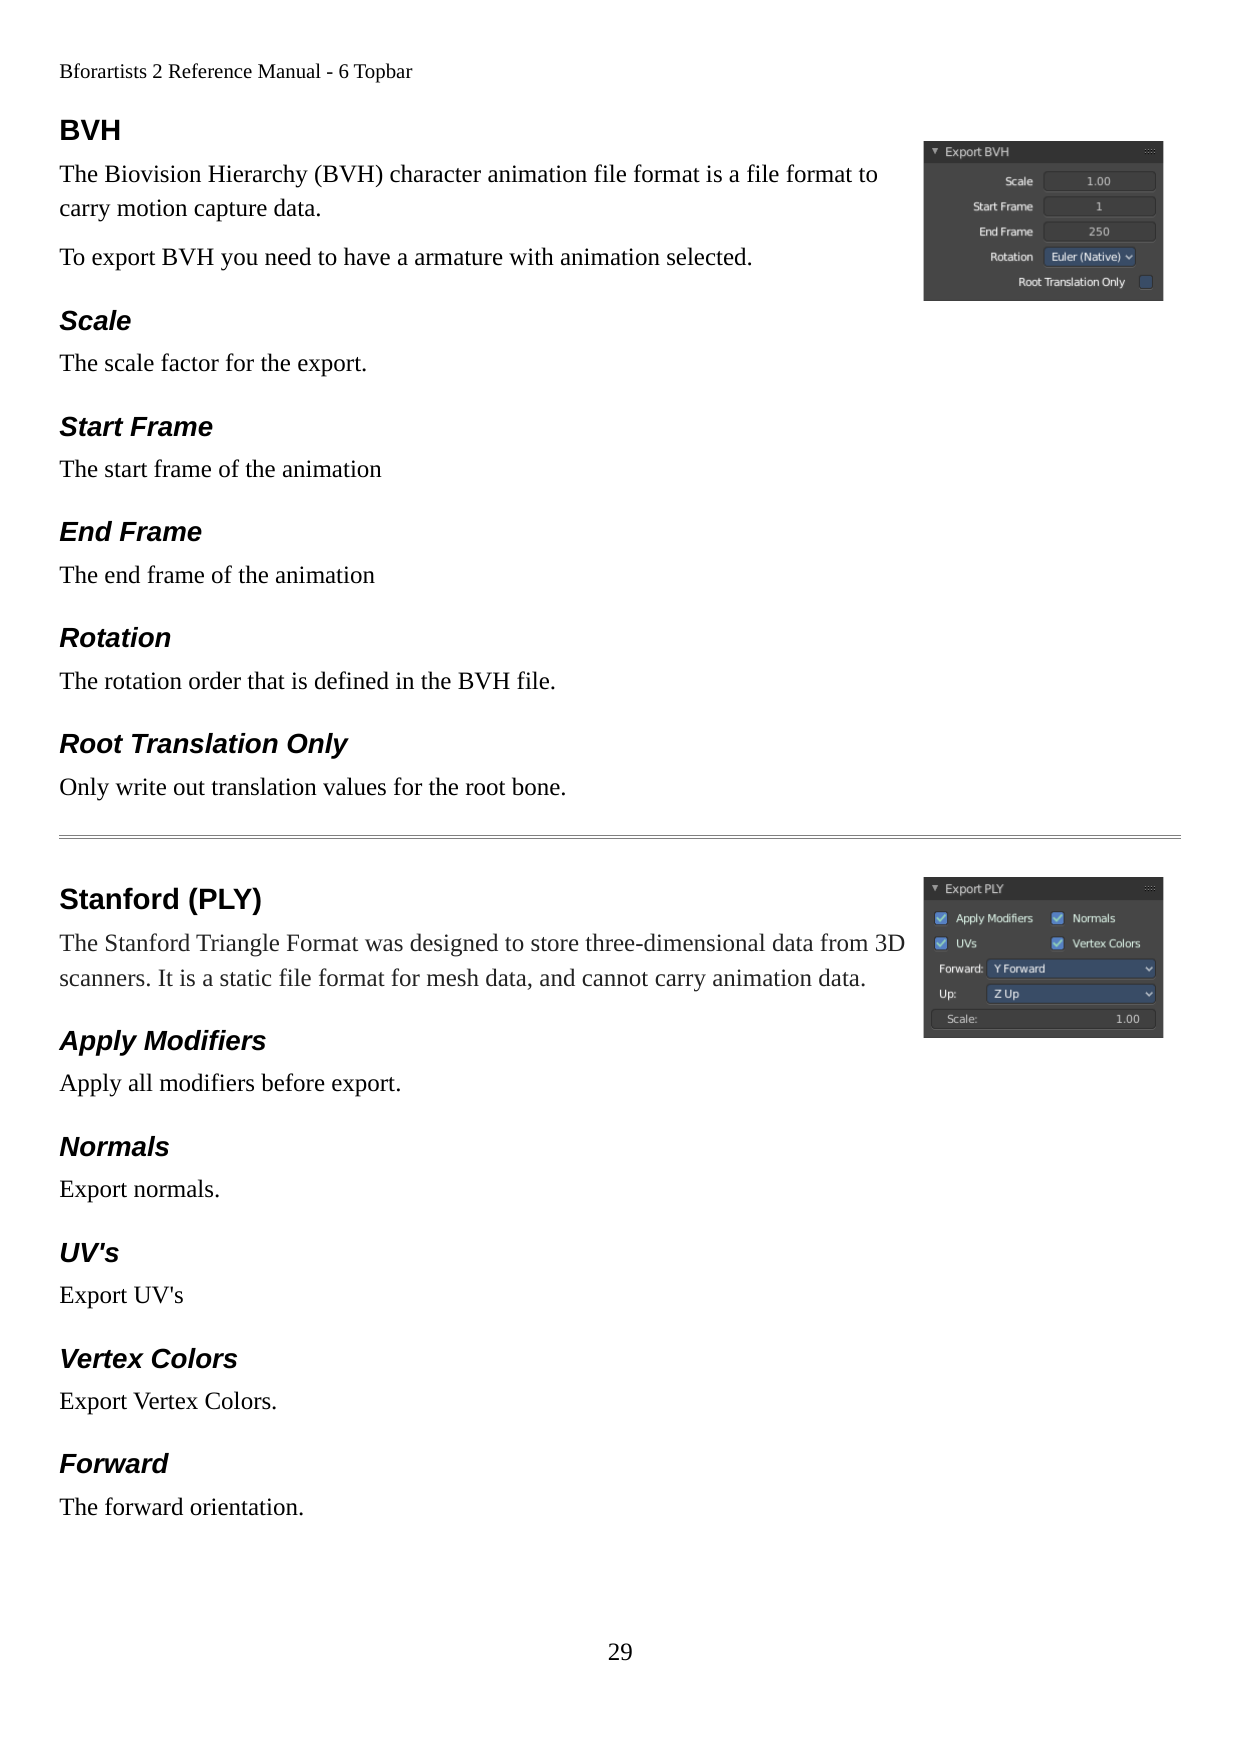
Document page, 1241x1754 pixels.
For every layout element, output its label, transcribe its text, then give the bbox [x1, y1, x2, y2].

text The scale factor for the export. [59, 348, 1181, 377]
subtitle End Frame [59, 516, 1181, 548]
picture [923, 877, 1164, 1038]
text To export BVH you need to have a armature with animation selected. [59, 242, 923, 271]
subtitle UV's [59, 1236, 1181, 1268]
subtitle Root Translation Only [59, 728, 1181, 759]
subtitle Scale [59, 304, 1181, 336]
text Only write out translation values for the root bone. [59, 772, 1181, 801]
subtitle Forward [59, 1448, 1181, 1480]
text Export Vertex Colors. [59, 1386, 1181, 1415]
text The end frame of the animation [59, 560, 1181, 589]
text The Biovision Hierarchy (BVH) character animation file format is a file format to carry motion capture data. [59, 159, 923, 222]
subtitle Rotation [59, 622, 1181, 654]
text Export UV's [59, 1280, 1181, 1309]
text The start frame of the animation [59, 454, 1181, 483]
subtitle Vertex Colors [59, 1342, 1181, 1374]
text Export normals. [59, 1174, 1181, 1203]
subtitle Normals [59, 1130, 1181, 1162]
subtitle Apply Modifiers [59, 1024, 1181, 1056]
text The rotation order that is defined in the BVH file. [59, 666, 1181, 695]
picture [923, 141, 1164, 301]
text The forward orientation. [59, 1492, 1181, 1521]
subtitle [1164, 882, 1181, 916]
subtitle BVH [59, 113, 1181, 146]
subtitle Start Frame [59, 410, 1181, 442]
text The Stanford Triangle Format was designed to store three-dimensional data from 3D scanners. It is a static file format for mesh data, and cannot carry animation data. [59, 928, 923, 991]
subtitle Stanford (PLY) [59, 882, 923, 916]
text Apply all modifiers before export. [59, 1068, 1181, 1097]
